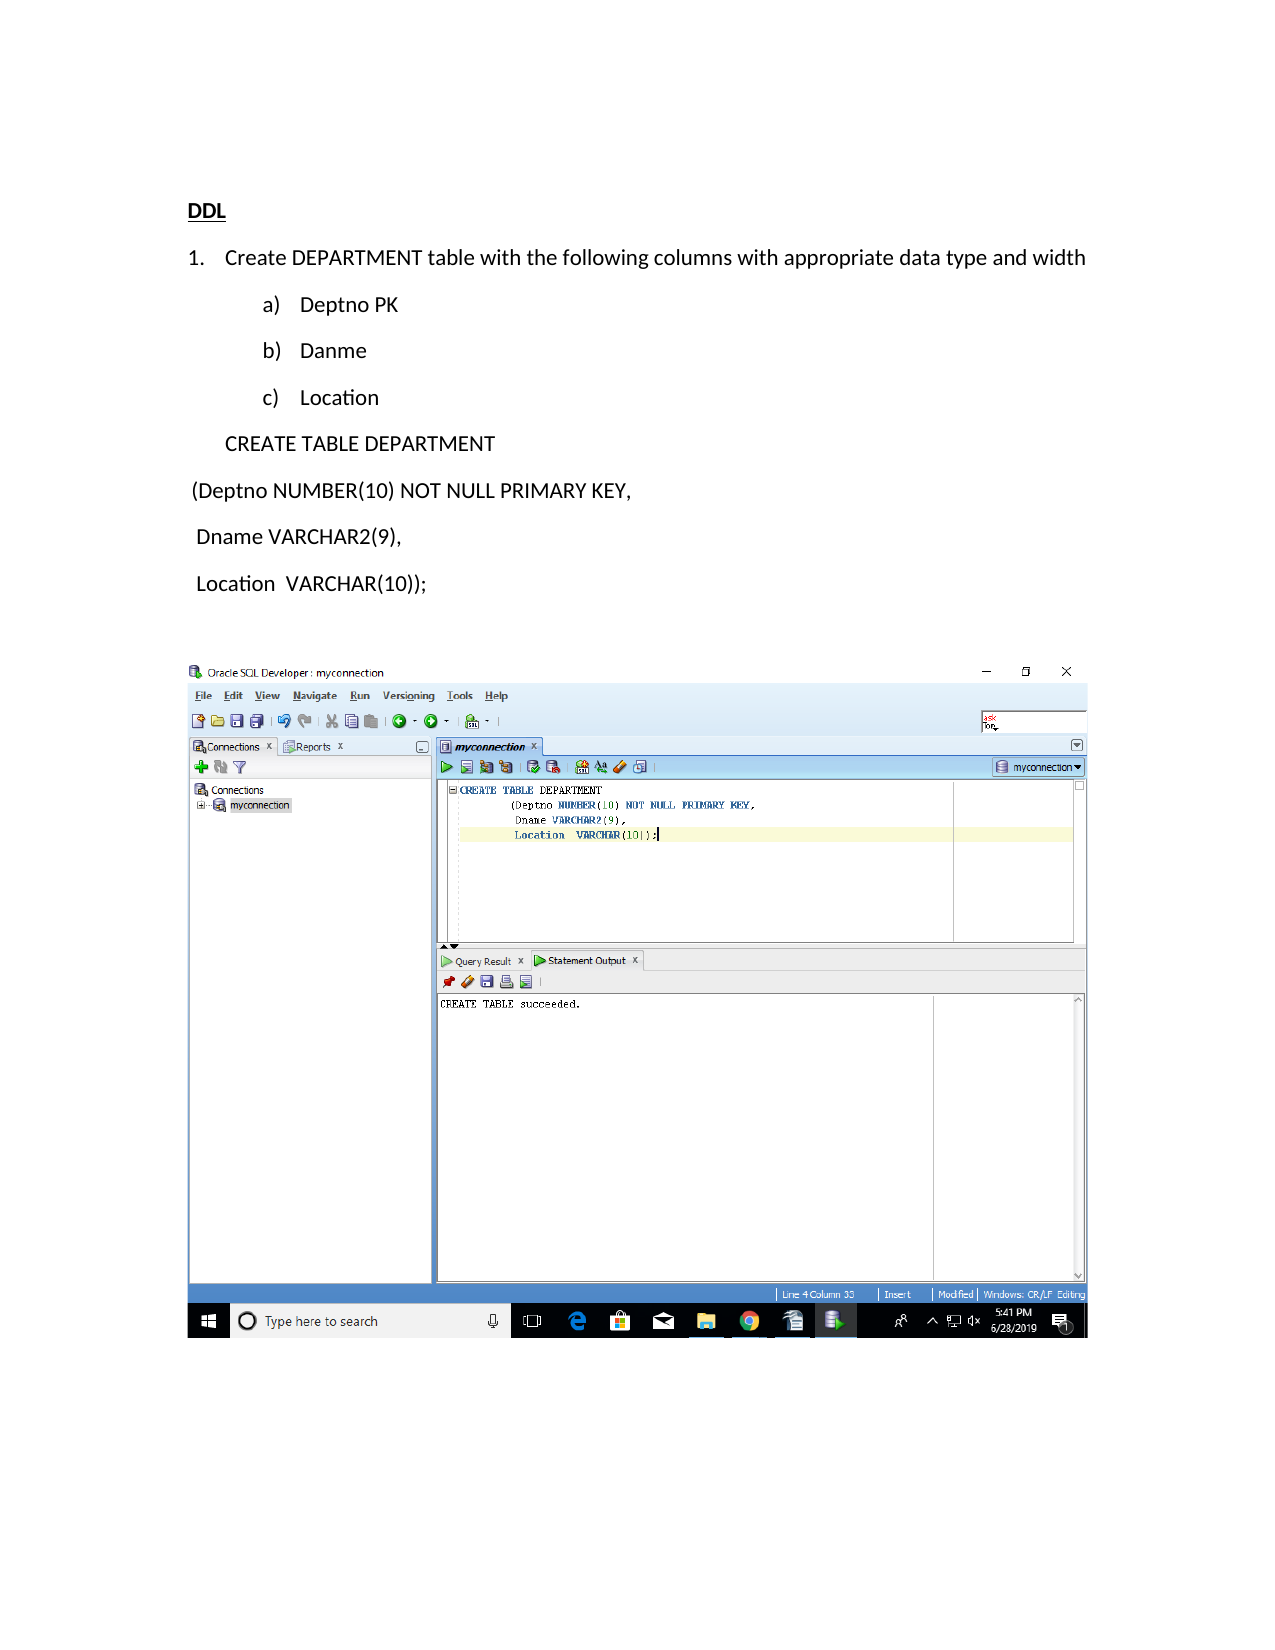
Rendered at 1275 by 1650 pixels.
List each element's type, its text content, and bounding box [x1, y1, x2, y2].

text CREATE TABLE DEPARTMENT [150, 429, 1125, 457]
text (Deptno NUMBER(10) NOT NULL PRIMARY KEY, [150, 476, 1125, 504]
picture [187, 662, 1088, 1338]
text DDL [187, 197, 1125, 224]
list Location [262, 383, 1125, 411]
list Danme [262, 336, 1125, 364]
text Location VARCHAR(10)); [150, 569, 1125, 597]
list Create DEPARTMENT table with the following columns with appropriate data type and width [187, 243, 1125, 271]
list Deptno PK [262, 290, 1125, 318]
text Dname VARCHAR2(9), [150, 522, 1125, 551]
